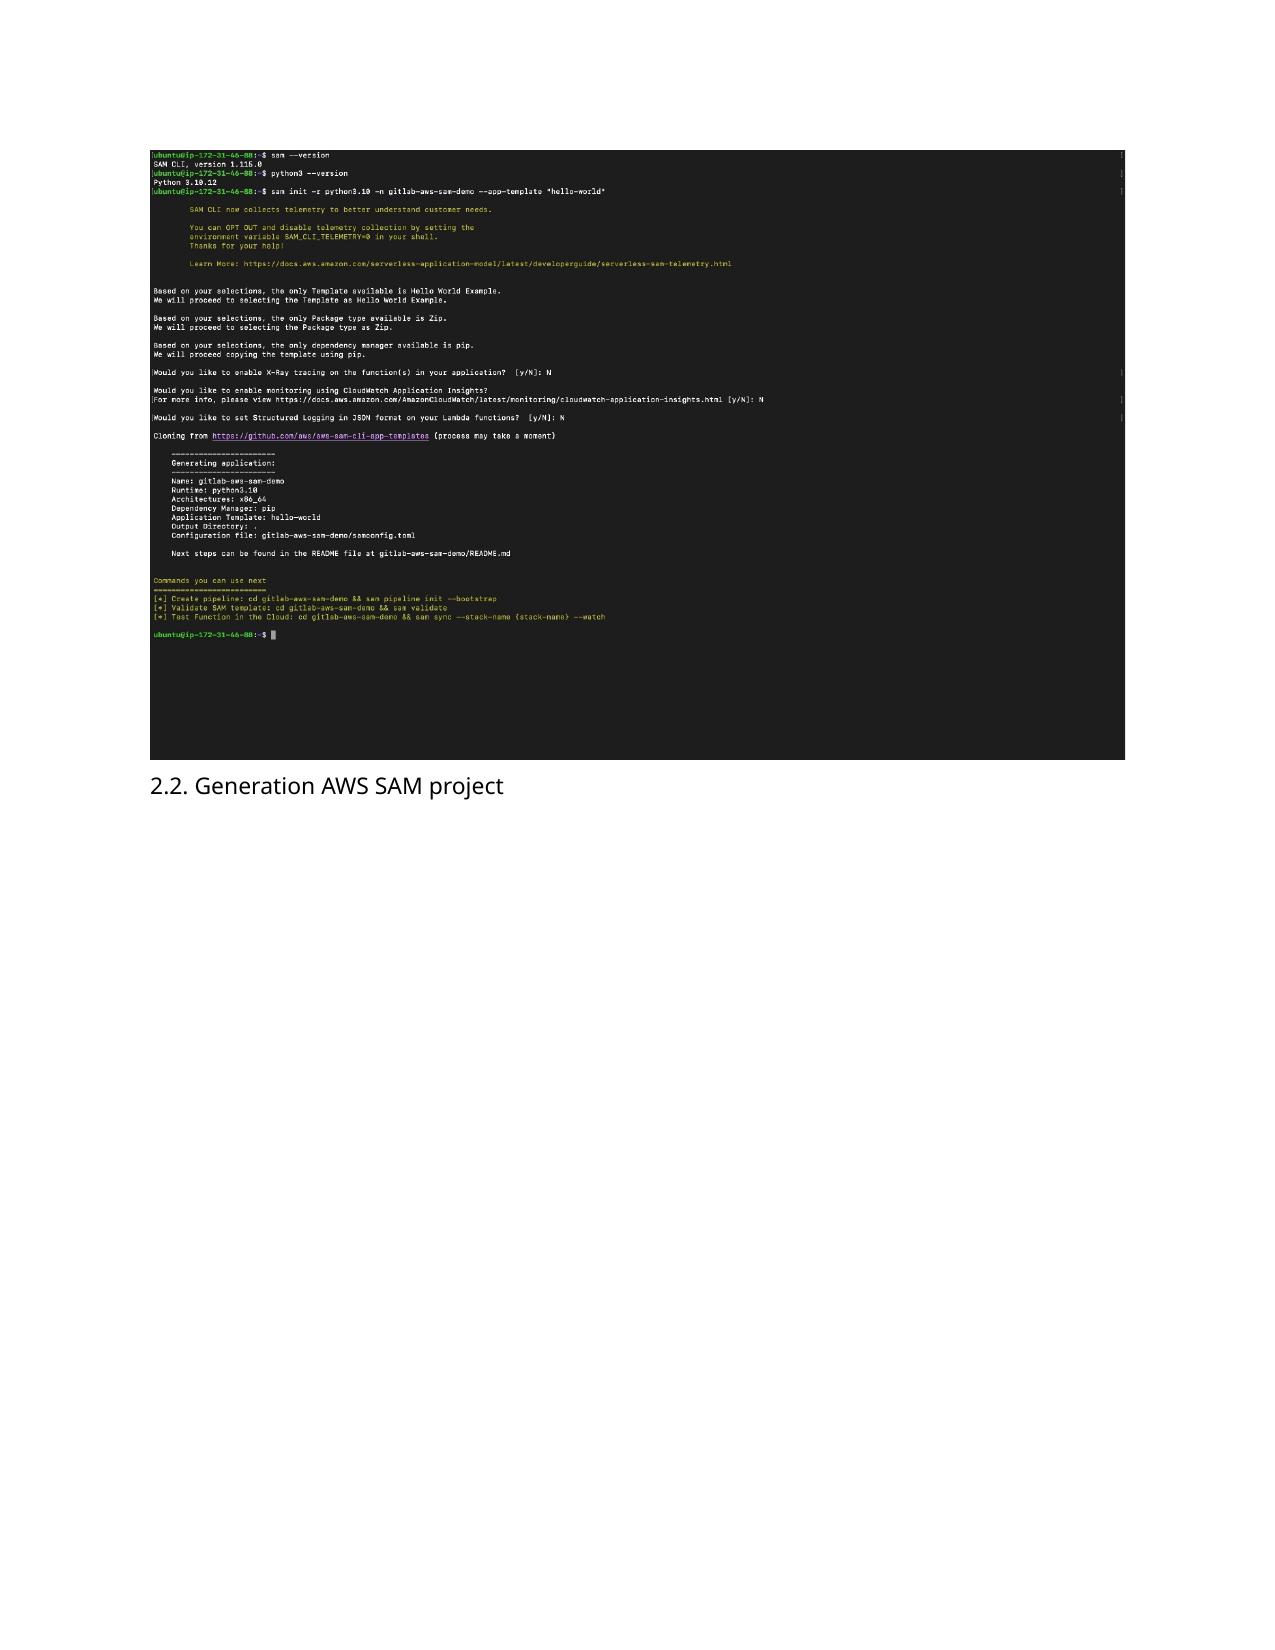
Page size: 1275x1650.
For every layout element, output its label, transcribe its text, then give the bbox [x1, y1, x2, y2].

text 2.2. Generation AWS SAM project [150, 770, 1125, 801]
